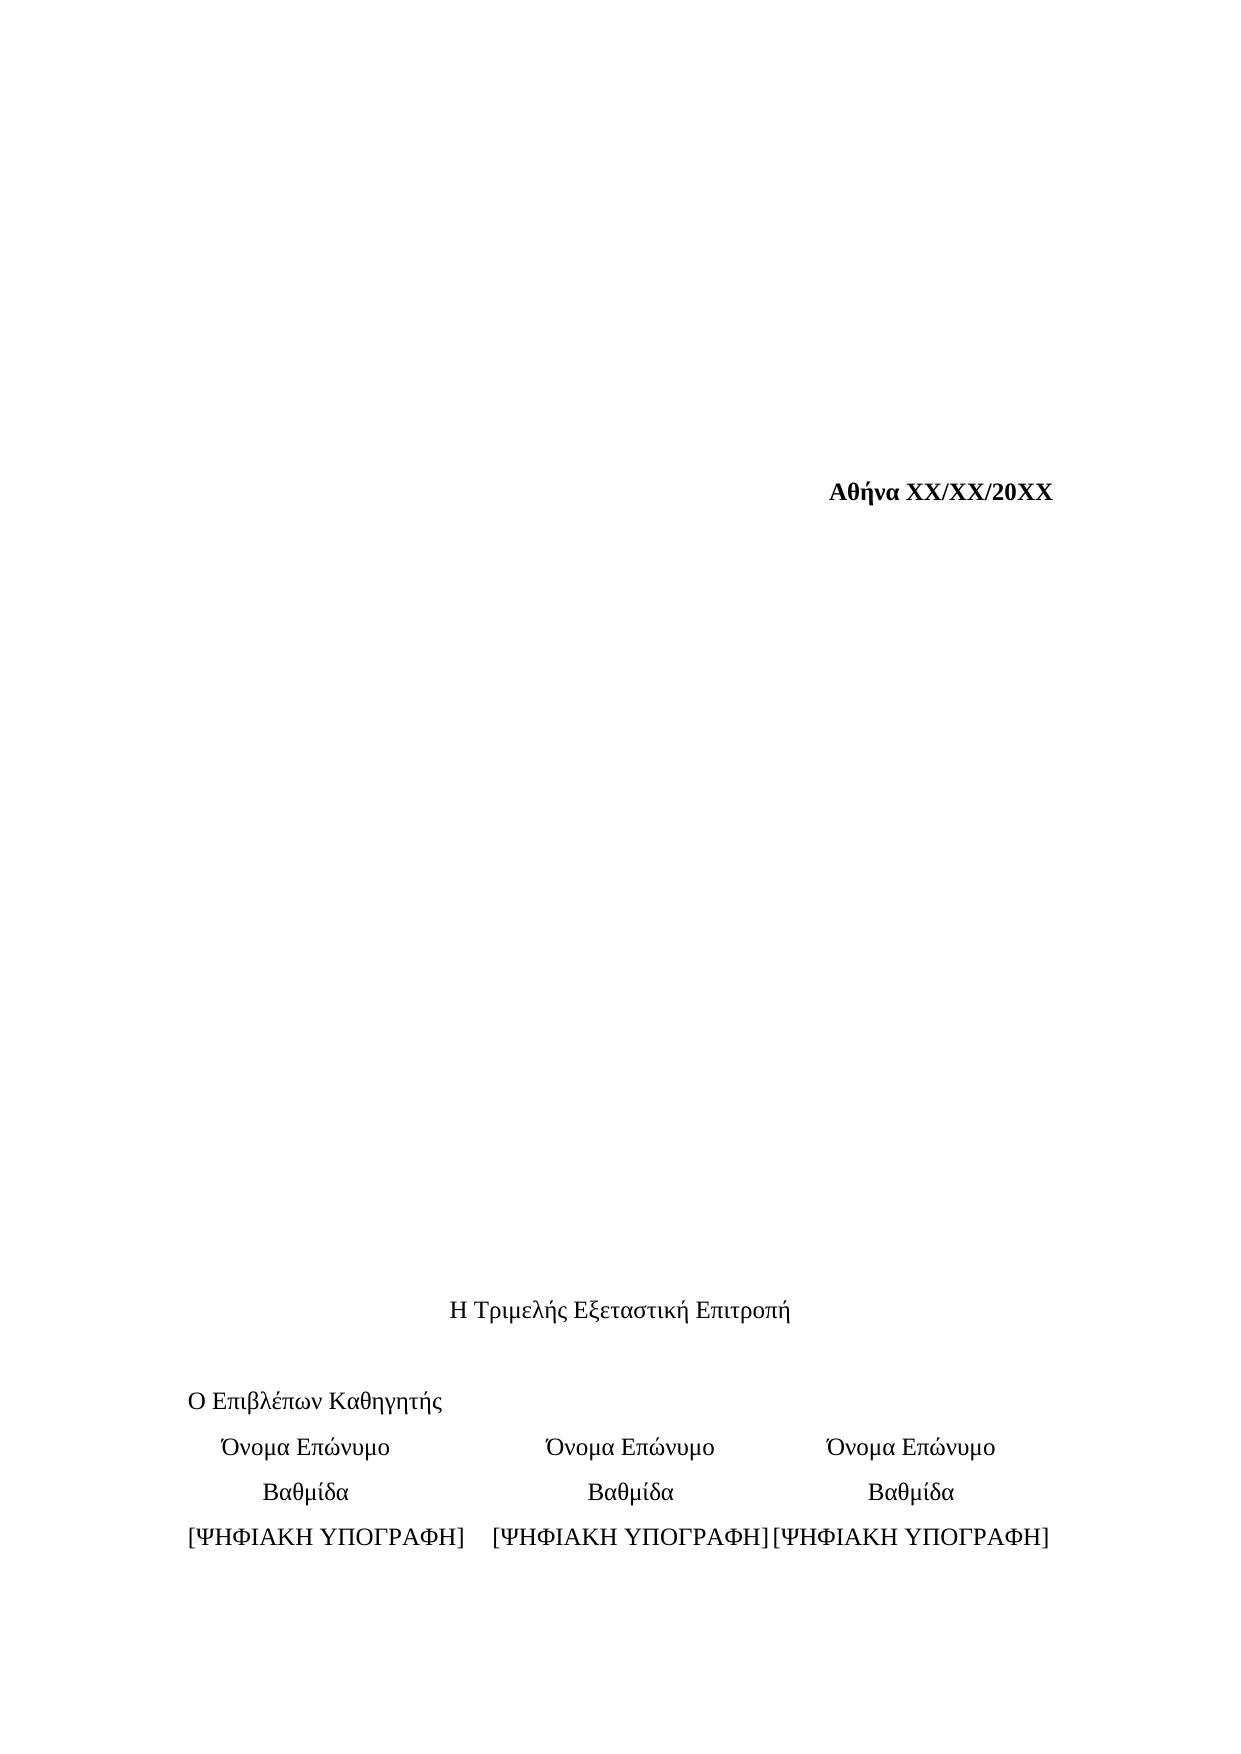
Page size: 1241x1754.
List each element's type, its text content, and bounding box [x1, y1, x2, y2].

text Η Τριμελής Εξεταστική Επιτροπή [187, 1295, 1053, 1324]
text Αθήνα ΧΧ/ΧΧ/20XΧ [187, 477, 1053, 506]
text [ΨΗΦΙΑΚΗ ΥΠΟΓΡΑΦΗ] [ΨΗΦΙΑΚΗ ΥΠΟΓΡΑΦΗ] [ΨΗΦΙΑΚΗ ΥΠΟΓΡΑΦΗ] [187, 1522, 1053, 1551]
text Ο Επιβλέπων Καθηγητής [187, 1386, 1053, 1415]
text Βαθμίδα Βαθμίδα Βαθμίδα [187, 1477, 1053, 1506]
text Όνομα Επώνυμο Όνομα Επώνυμο Όνομα Επώνυμο [187, 1432, 1053, 1460]
